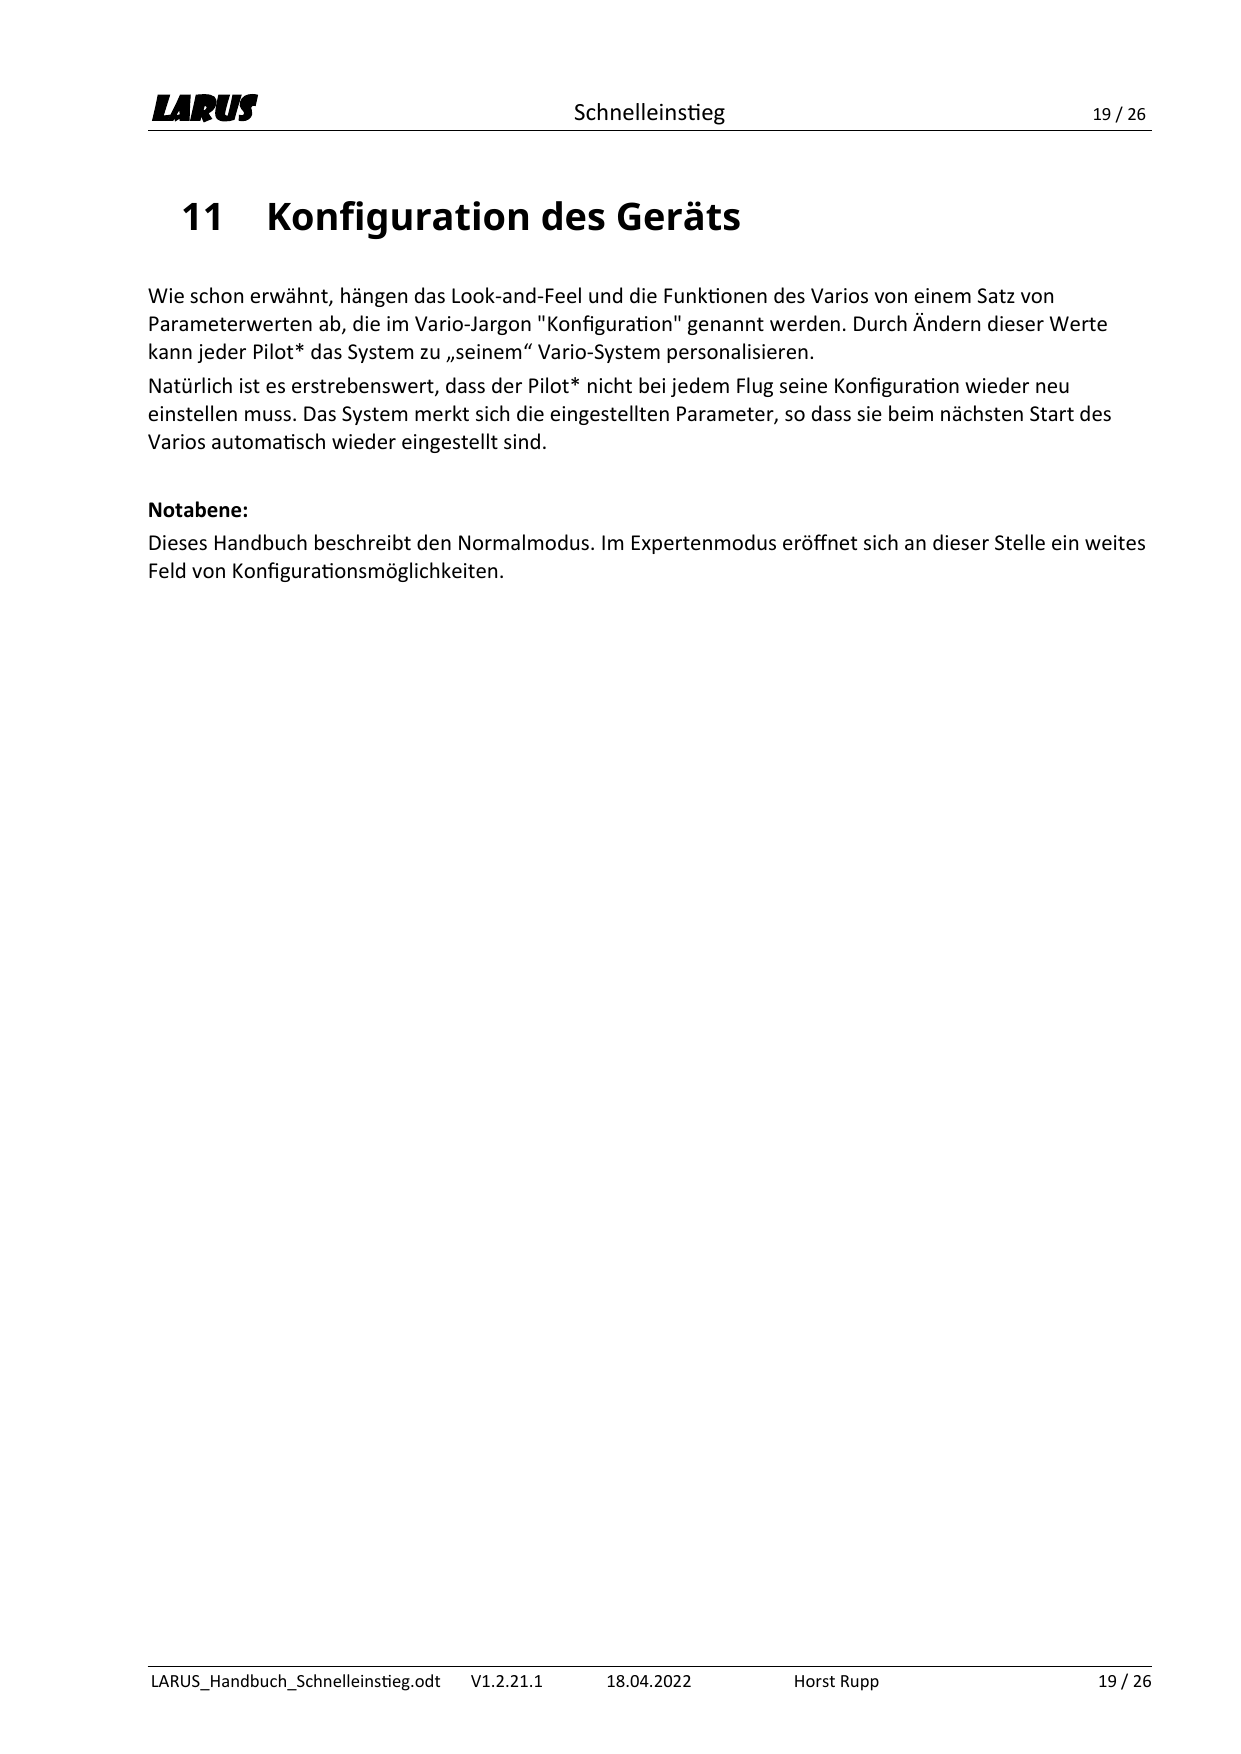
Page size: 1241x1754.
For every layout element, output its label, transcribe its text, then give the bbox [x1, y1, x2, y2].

subtitle Konfiguration des Geräts [148, 155, 1128, 266]
text Notabene: [148, 495, 1152, 523]
text Natürlich ist es erstrebenswert, dass der Pilot* nicht bei jedem Flug seine Konfiguration wieder neu einstellen muss. Das System merkt sich die eingestellten Parameter, so dass sie beim nächsten Start des Varios automatisch wieder eingestellt sind. [148, 371, 1152, 455]
text Wie schon erwähnt, hängen das Look-and-Feel und die Funktionen des Varios von einem Satz von Parameterwerten ab, die im Vario-Jargon "Konfiguration" genannt werden. Durch Ändern dieser Werte kann jeder Pilot* das System zu „seinem“ Vario-System personalisieren. [148, 281, 1152, 365]
text Dieses Handbuch beschreibt den Normalmodus. Im Expertenmodus eröffnet sich an dieser Stelle ein weites Feld von Konfigurationsmöglichkeiten. [148, 528, 1152, 584]
